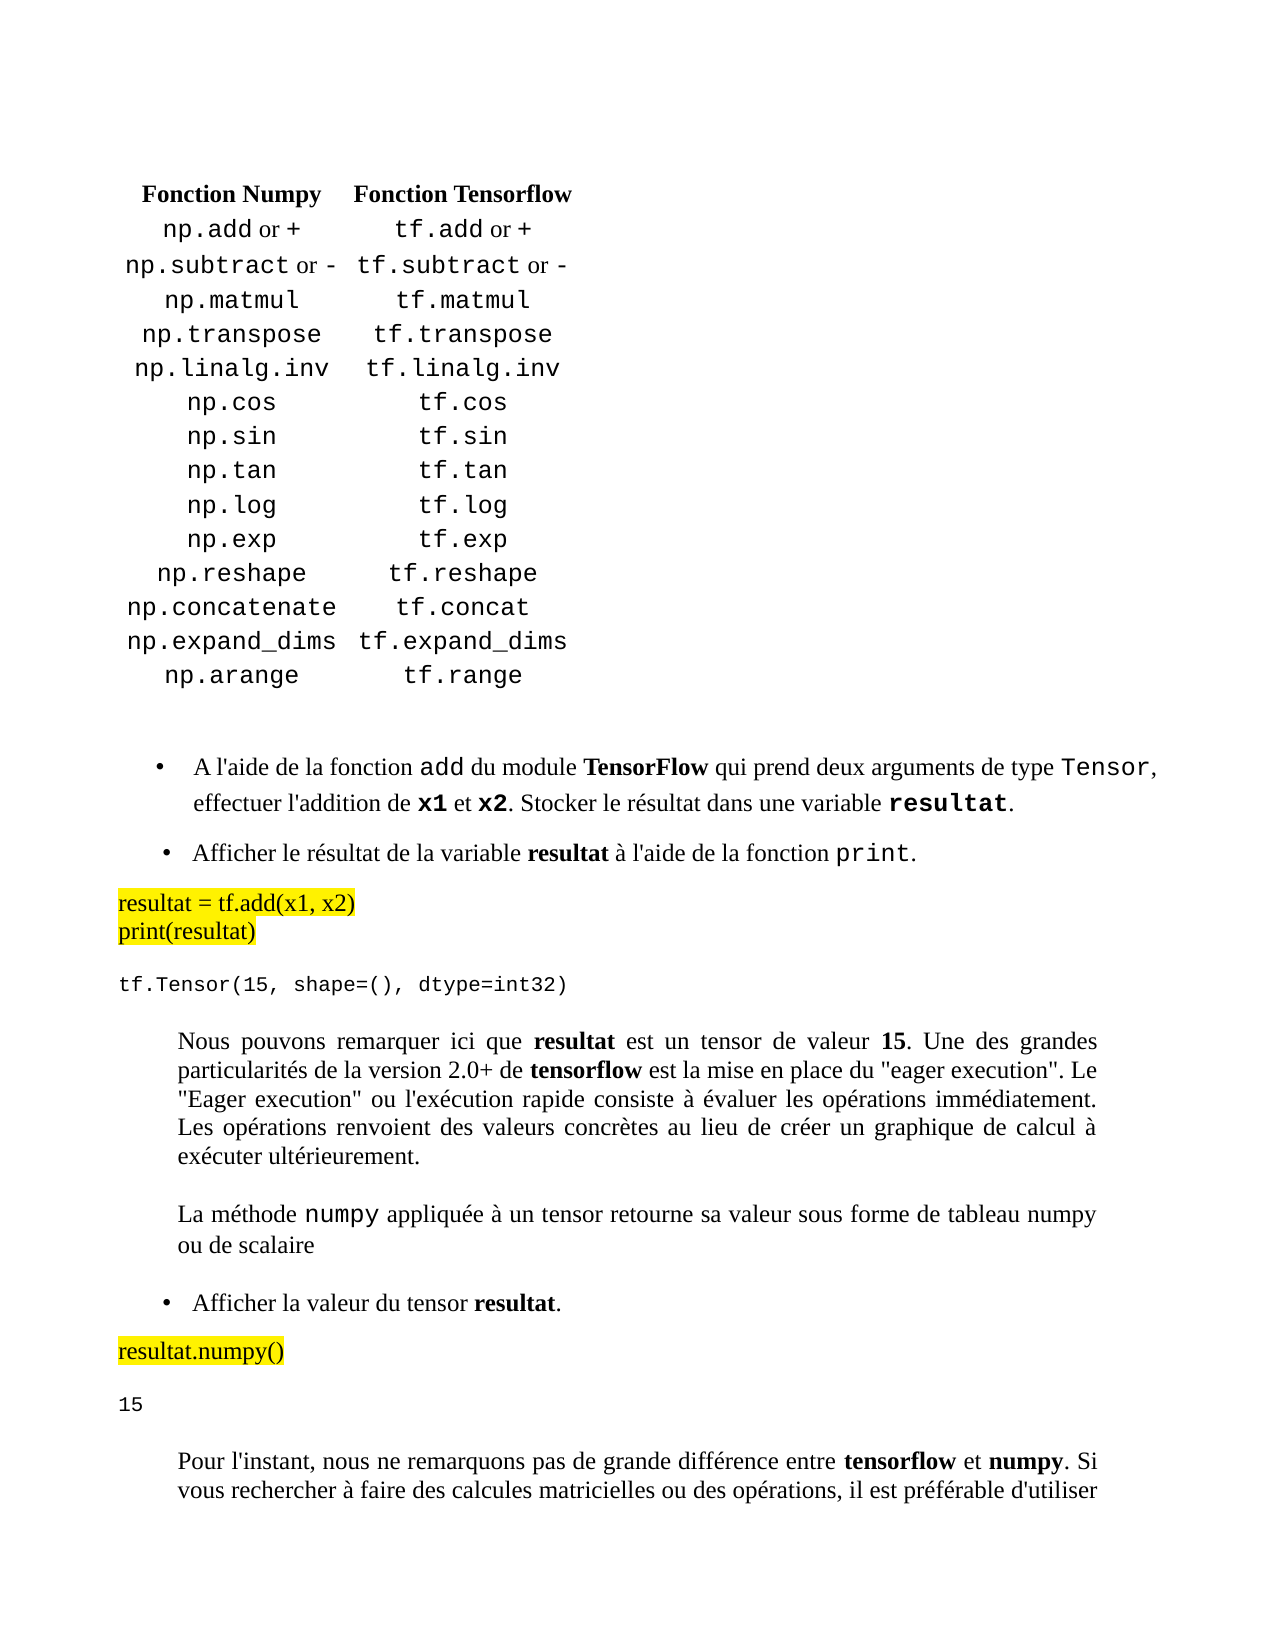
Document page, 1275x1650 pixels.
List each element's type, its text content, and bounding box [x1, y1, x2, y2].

table_header Fonction Numpy [118, 176, 345, 211]
text tf.Tensor(15, shape=(), dtype=int32) [118, 974, 1157, 997]
table_cell tf.add or + [345, 211, 580, 248]
text resultat = tf.add(x1, x2) [118, 888, 1039, 916]
table_header Fonction Tensorflow [345, 176, 580, 211]
table_cell np.add or + [118, 211, 345, 248]
list Afficher la valeur du tensor resultat. [162, 1288, 1157, 1317]
list A l'aide de la fonction add du module TensorFlow qui prend deux arguments de type Tensor, effectuer l'addition de x1 et x2. Stocker le résultat dans une variable resultat. [156, 752, 1157, 818]
table_cell tf.subtract or - [345, 248, 580, 284]
table_cell tf.exp [345, 524, 580, 558]
table_cell np.tan [118, 455, 345, 489]
text Pour l'instant, nous ne remarquons pas de grande différence entre tensorflow et numpy. Si vous rechercher à faire des calcules matricielles ou des opérations, il est préférable d'utiliser [177, 1446, 1098, 1503]
table_cell np.log [118, 489, 345, 523]
text La méthode numpy appliquée à un tensor retourne sa valeur sous forme de tableau numpy ou de scalaire [177, 1199, 1098, 1259]
table_cell np.linalg.inv [118, 353, 345, 387]
table_cell np.arange [118, 660, 345, 694]
table_cell np.reshape [118, 558, 345, 592]
table_cell np.exp [118, 524, 345, 558]
table_cell np.cos [118, 387, 345, 421]
list Afficher le résultat de la variable resultat à l'aide de la fonction print. [162, 838, 1157, 868]
table_cell np.subtract or - [118, 248, 345, 284]
table_cell tf.expand_dims [345, 626, 580, 660]
table_cell tf.linalg.inv [345, 353, 580, 387]
table_cell tf.matmul [345, 284, 580, 318]
table_cell np.sin [118, 421, 345, 455]
table_cell np.expand_dims [118, 626, 345, 660]
table_cell tf.transpose [345, 319, 580, 353]
table_cell np.matmul [118, 284, 345, 318]
table_cell tf.cos [345, 387, 580, 421]
text resultat.numpy() [118, 1336, 1157, 1365]
table_cell tf.sin [345, 421, 580, 455]
table_cell np.concatenate [118, 592, 345, 626]
table_cell tf.tan [345, 455, 580, 489]
table_cell tf.concat [345, 592, 580, 626]
table_cell tf.reshape [345, 558, 580, 592]
table_cell tf.log [345, 489, 580, 523]
table_cell np.transpose [118, 319, 345, 353]
text Nous pouvons remarquer ici que resultat est un tensor de valeur 15. Une des grandes particularités de la version 2.0+ de tensorflow est la mise en place du "eager execution". Le "Eager execution" ou l'exécution rapide consiste à évaluer les opérations immédiatement. Les opérations renvoient des valeurs concrètes au lieu de créer un graphique de calcul à exécuter ultérieurement. [177, 1026, 1098, 1170]
text 15 [118, 1394, 1157, 1417]
table_cell tf.range [345, 660, 580, 694]
text print(resultat) [118, 916, 1039, 945]
